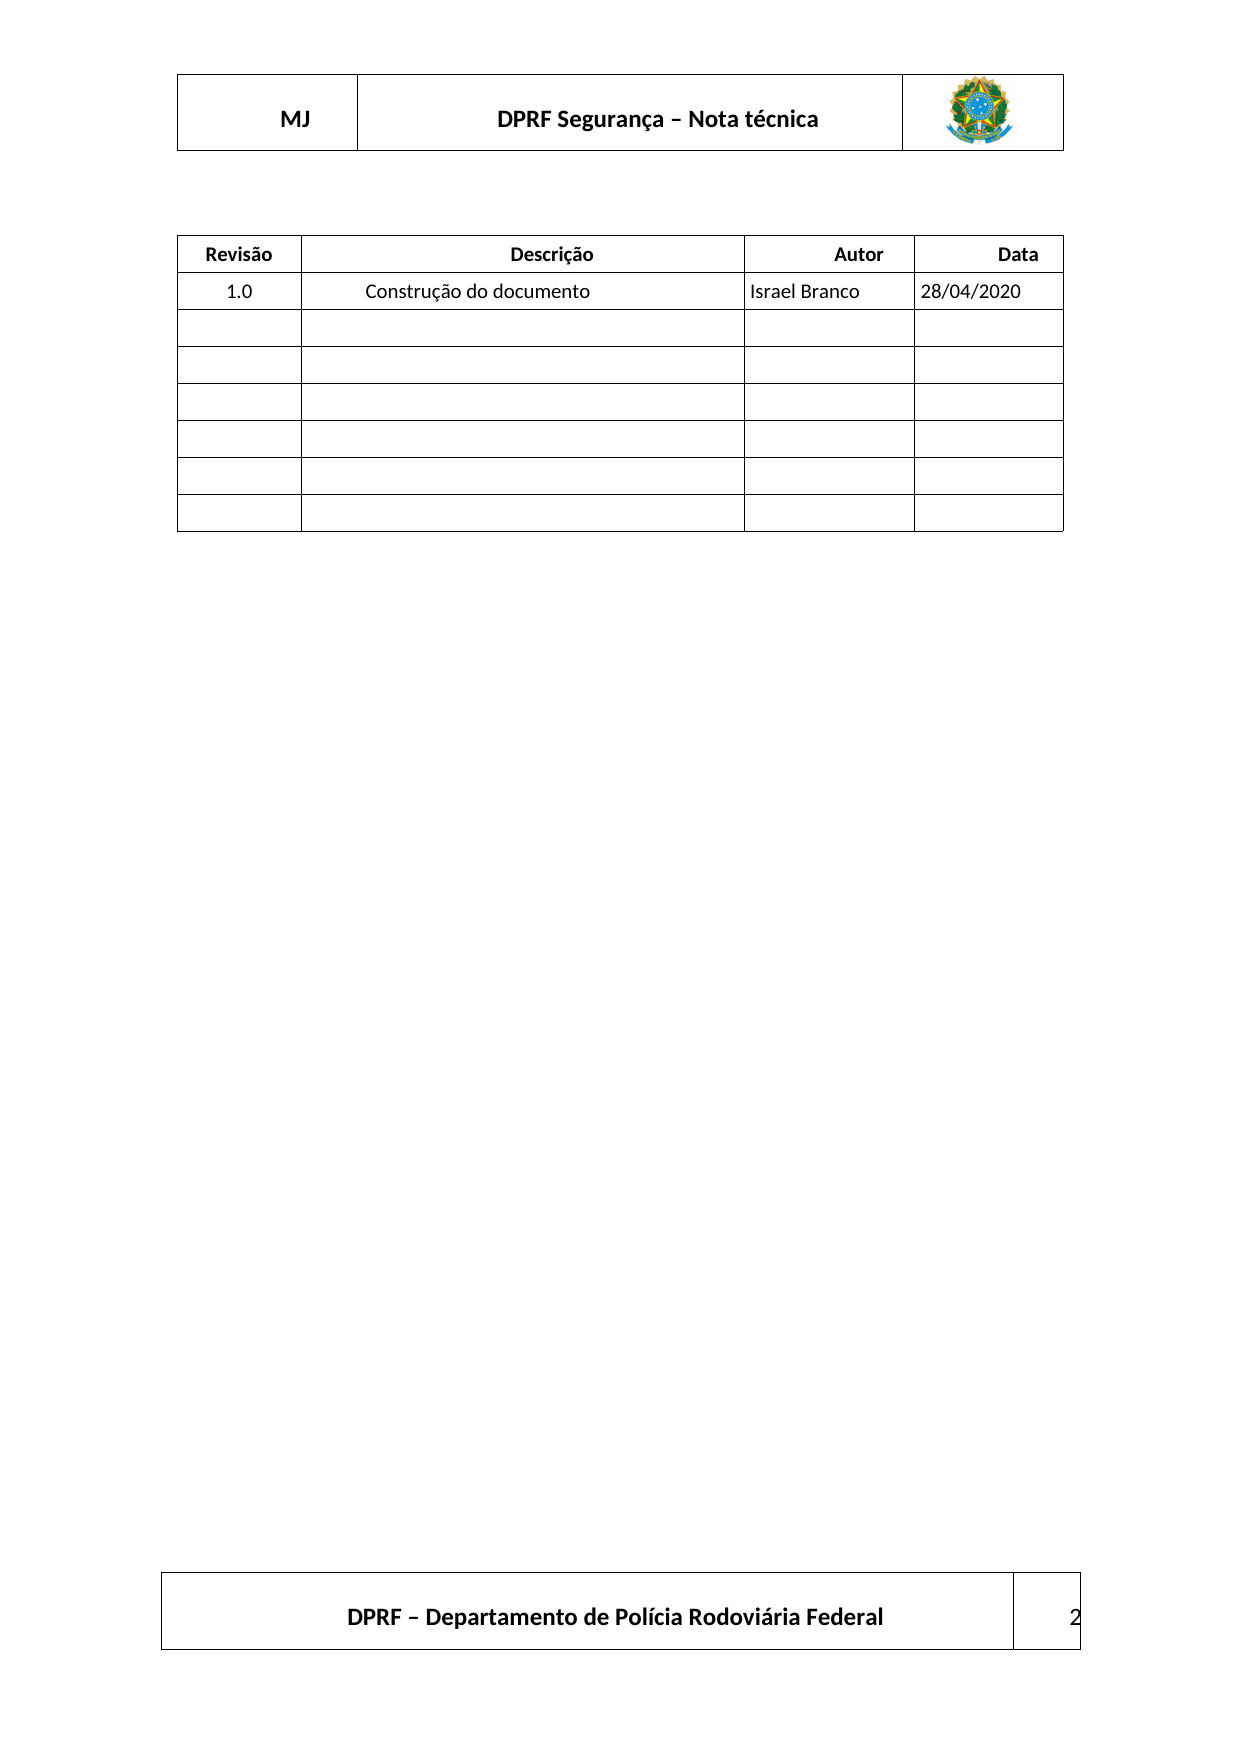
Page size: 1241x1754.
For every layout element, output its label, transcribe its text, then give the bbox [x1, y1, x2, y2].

table_cell Israel Branco [745, 273, 914, 309]
table_cell [178, 495, 301, 531]
table_cell [178, 384, 301, 420]
table_cell [302, 421, 744, 457]
table_cell [302, 495, 744, 531]
table_cell [915, 495, 1063, 531]
table_cell [745, 495, 914, 531]
table_cell [178, 421, 301, 457]
table_cell [178, 310, 301, 346]
table_cell [302, 347, 744, 383]
table_header Autor [745, 236, 914, 272]
picture [944, 75, 1020, 149]
table_cell [915, 384, 1063, 420]
table_cell 28/04/2020 [915, 273, 1063, 309]
table_cell [178, 347, 301, 383]
table_cell [178, 458, 301, 494]
table_cell [745, 458, 914, 494]
table_header Descrição [302, 236, 744, 272]
table_cell [915, 458, 1063, 494]
table_cell [915, 310, 1063, 346]
table_cell [302, 310, 744, 346]
table_cell [745, 384, 914, 420]
table_cell [745, 421, 914, 457]
table_cell [302, 384, 744, 420]
table_header Revisão [178, 236, 301, 272]
table_cell [915, 347, 1063, 383]
table_header Data [915, 236, 1063, 272]
table_cell [915, 421, 1063, 457]
table_cell [302, 458, 744, 494]
table_cell Construção do documento [302, 273, 744, 309]
table_cell 1.0 [178, 273, 301, 309]
table_cell [745, 310, 914, 346]
table_cell [745, 347, 914, 383]
